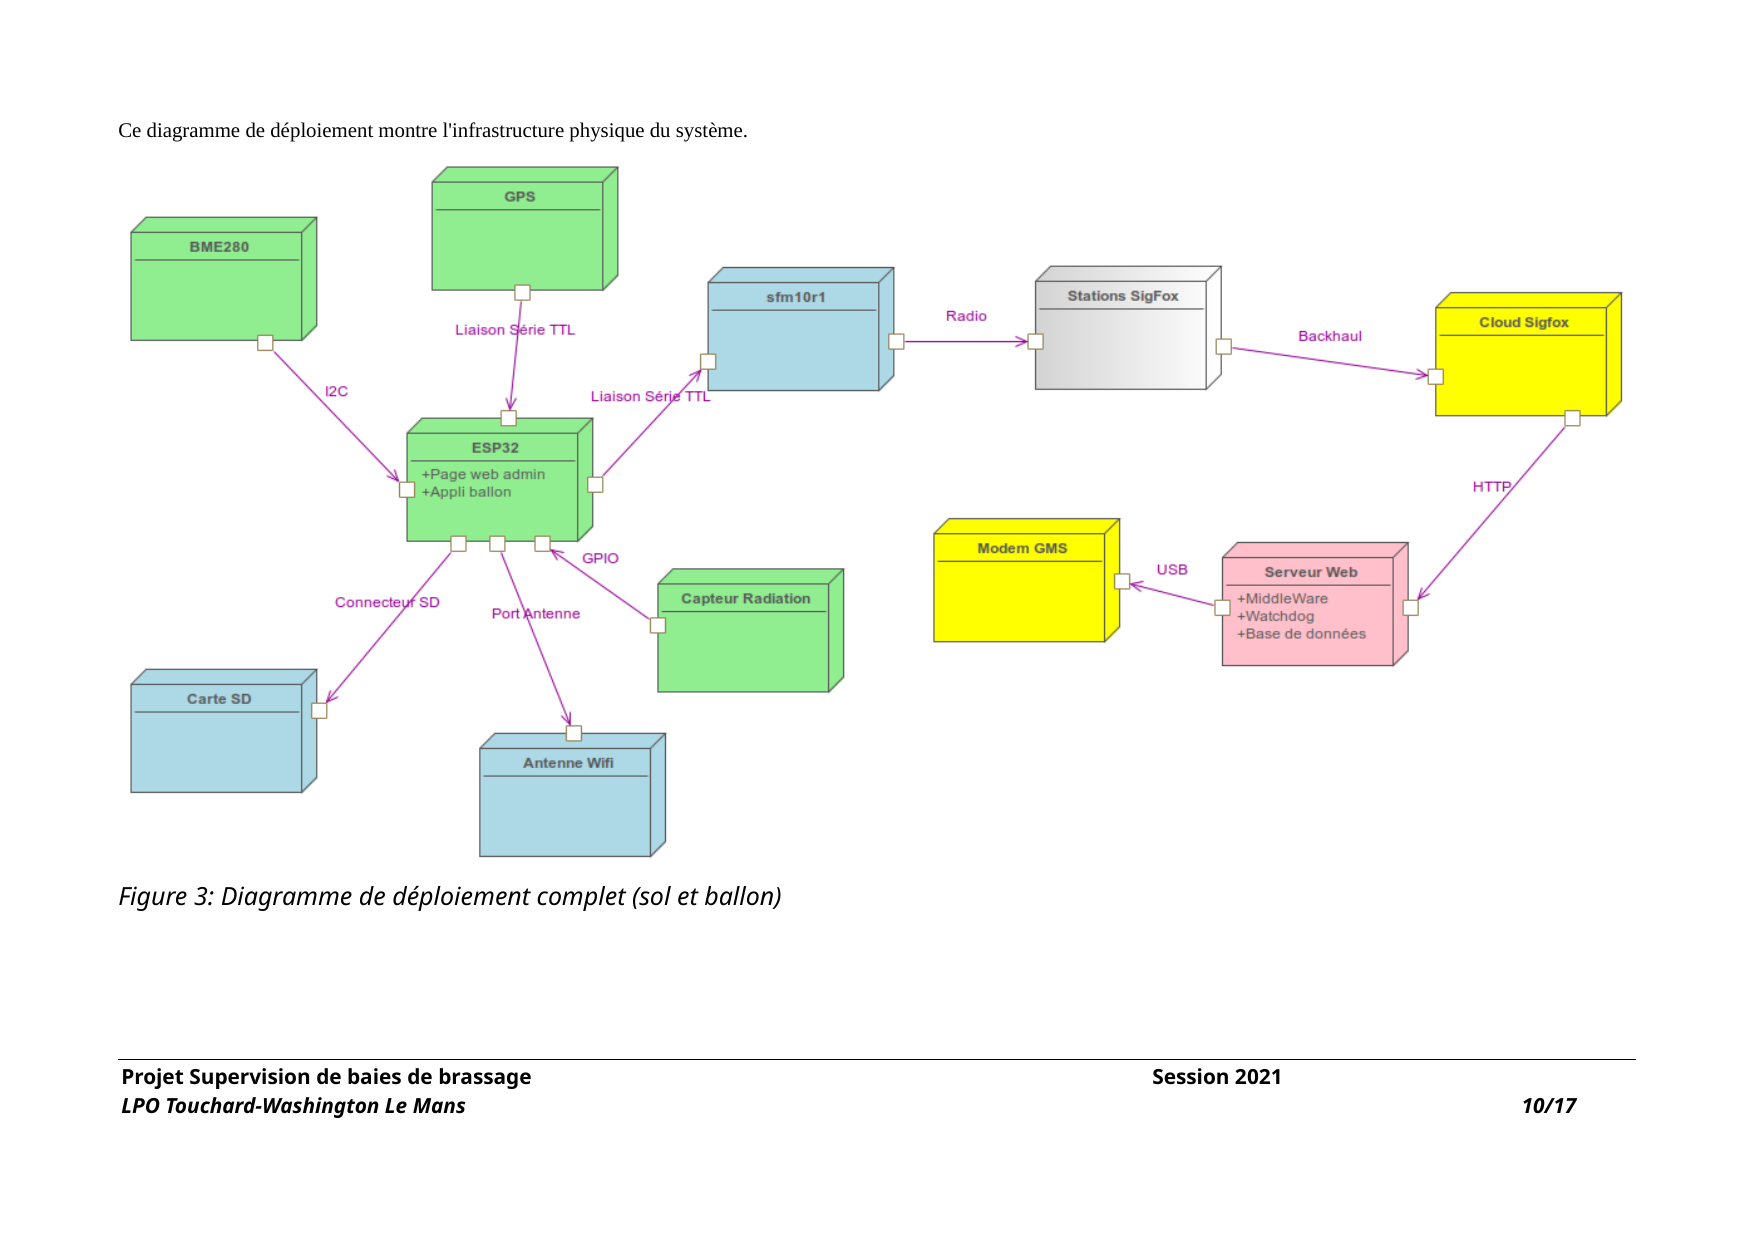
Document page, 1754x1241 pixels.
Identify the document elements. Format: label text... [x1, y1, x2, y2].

text Ce diagramme de déploiement montre l'infrastructure physique du système. [118, 118, 1636, 142]
picture [118, 154, 1636, 871]
text Figure 3: Diagramme de déploiement complet (sol et ballon) [118, 871, 1636, 912]
